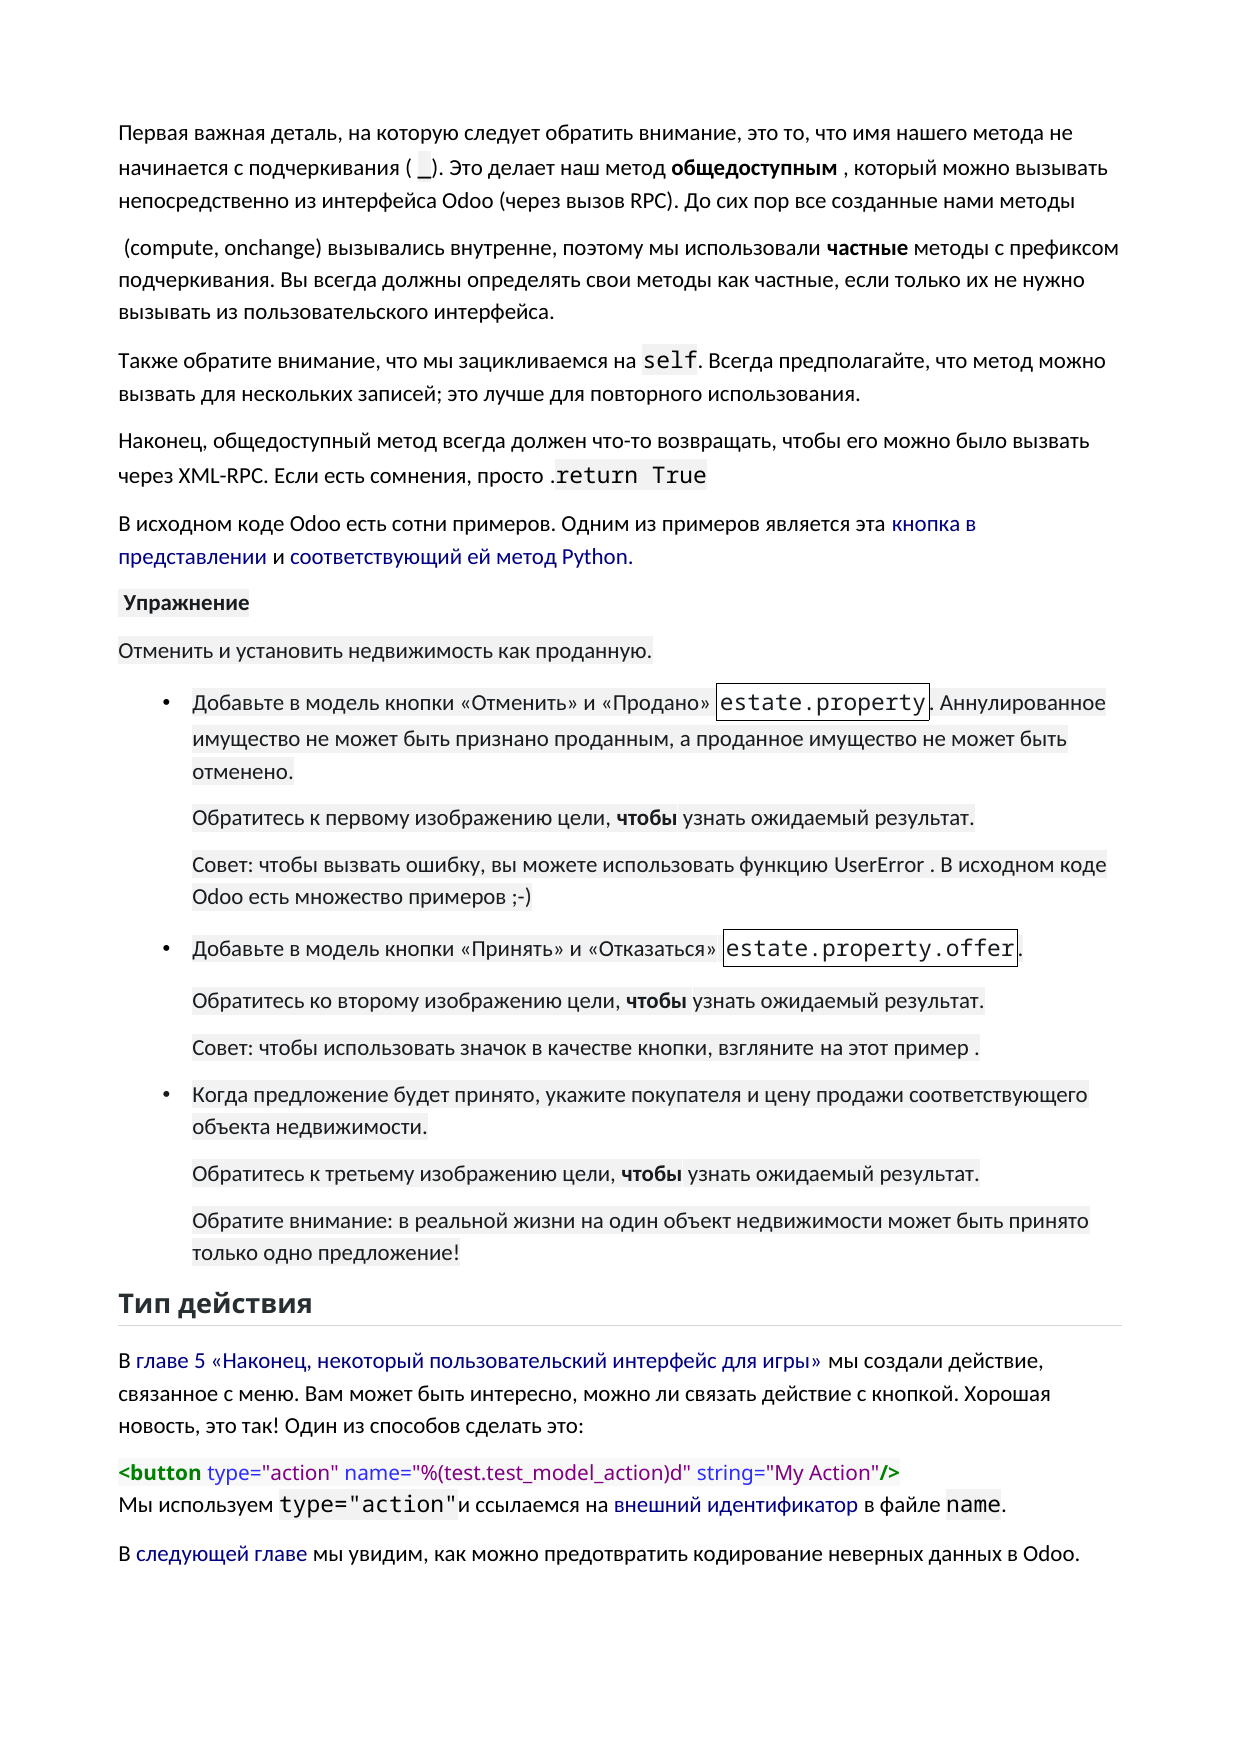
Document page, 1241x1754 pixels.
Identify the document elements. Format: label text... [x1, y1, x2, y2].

list Обратитесь ко второму изображению цели, чтобы узнать ожидаемый результат. [162, 987, 1122, 1015]
text Наконец, общедоступный метод всегда должен что-то возвращать, чтобы его можно было вызвать через XML-RPC. Если есть сомнения, просто .return True [118, 426, 1122, 490]
text В следующей главе мы увидим, как можно предотвратить кодирование неверных данных в Odoo. [118, 1539, 1122, 1567]
list Добавьте в модель кнопки «Принять» и «Отказаться» estate.property.offer. [1018, 929, 1122, 967]
text Упражнение [118, 588, 1122, 617]
text Первая важная деталь, на которую следует обратить внимание, это то, что имя нашего метода не начинается с подчеркивания ( _). Это делает наш метод общедоступным , который можно вызывать непосредственно из интерфейса Odoo (через вызов RPC). До сих пор все созданные нами методы [118, 118, 1122, 214]
text (compute, onchange) вызывались внутренне, поэтому мы использовали частные методы с префиксом подчеркивания. Вы всегда должны определять свои методы как частные, если только их не нужно вызывать из пользовательского интерфейса. [118, 233, 1122, 325]
list Добавьте в модель кнопки «Принять» и «Отказаться» estate.property.offer. [162, 929, 723, 967]
list Совет: чтобы использовать значок в качестве кнопки, взгляните на этот пример . [162, 1033, 1122, 1061]
text Отменить и установить недвижимость как проданную. [118, 636, 1122, 664]
list Добавьте в модель кнопки «Отменить» и «Продано» estate.property. Аннулированное имущество не может быть признано проданным, а проданное имущество не может быть отменено. [162, 683, 1122, 785]
text В исходном коде Odoo есть сотни примеров. Одним из примеров является эта кнопка в представлении и соответствующий ей метод Python. [118, 509, 1122, 570]
list Обратитесь к первому изображению цели, чтобы узнать ожидаемый результат. [162, 803, 1122, 832]
list Обратите внимание: в реальной жизни на один объект недвижимости может быть принято только одно предложение! [162, 1206, 1122, 1266]
text Также обратите внимание, что мы зацикливаемся на self. Всегда предполагайте, что метод можно вызвать для нескольких записей; это лучше для повторного использования. [118, 344, 1122, 408]
text <button type="action" name="%(test.test_model_action)d" string="My Action"/> [118, 1458, 1122, 1486]
list Когда предложение будет принято, укажите покупателя и цену продажи соответствующего объекта недвижимости. [162, 1080, 1122, 1140]
list Добавьте в модель кнопки «Принять» и «Отказаться» estate.property.offer. [724, 930, 1017, 966]
list Совет: чтобы вызвать ошибку, вы можете использовать функцию UserError . В исходном коде Odoo есть множество примеров ;-) [162, 850, 1122, 911]
text Мы используем type="action"и ссылаемся на внешний идентификатор в файле name. [118, 1488, 1122, 1520]
text В главе 5 «Наконец, некоторый пользовательский интерфейс для игры» мы создали действие, связанное с меню. Вам может быть интересно, можно ли связать действие с кнопкой. Хорошая новость, это так! Один из способов сделать это: [118, 1347, 1122, 1439]
subtitle Тип действия [118, 1285, 1122, 1325]
list Обратитесь к третьему изображению цели, чтобы узнать ожидаемый результат. [162, 1159, 1122, 1187]
